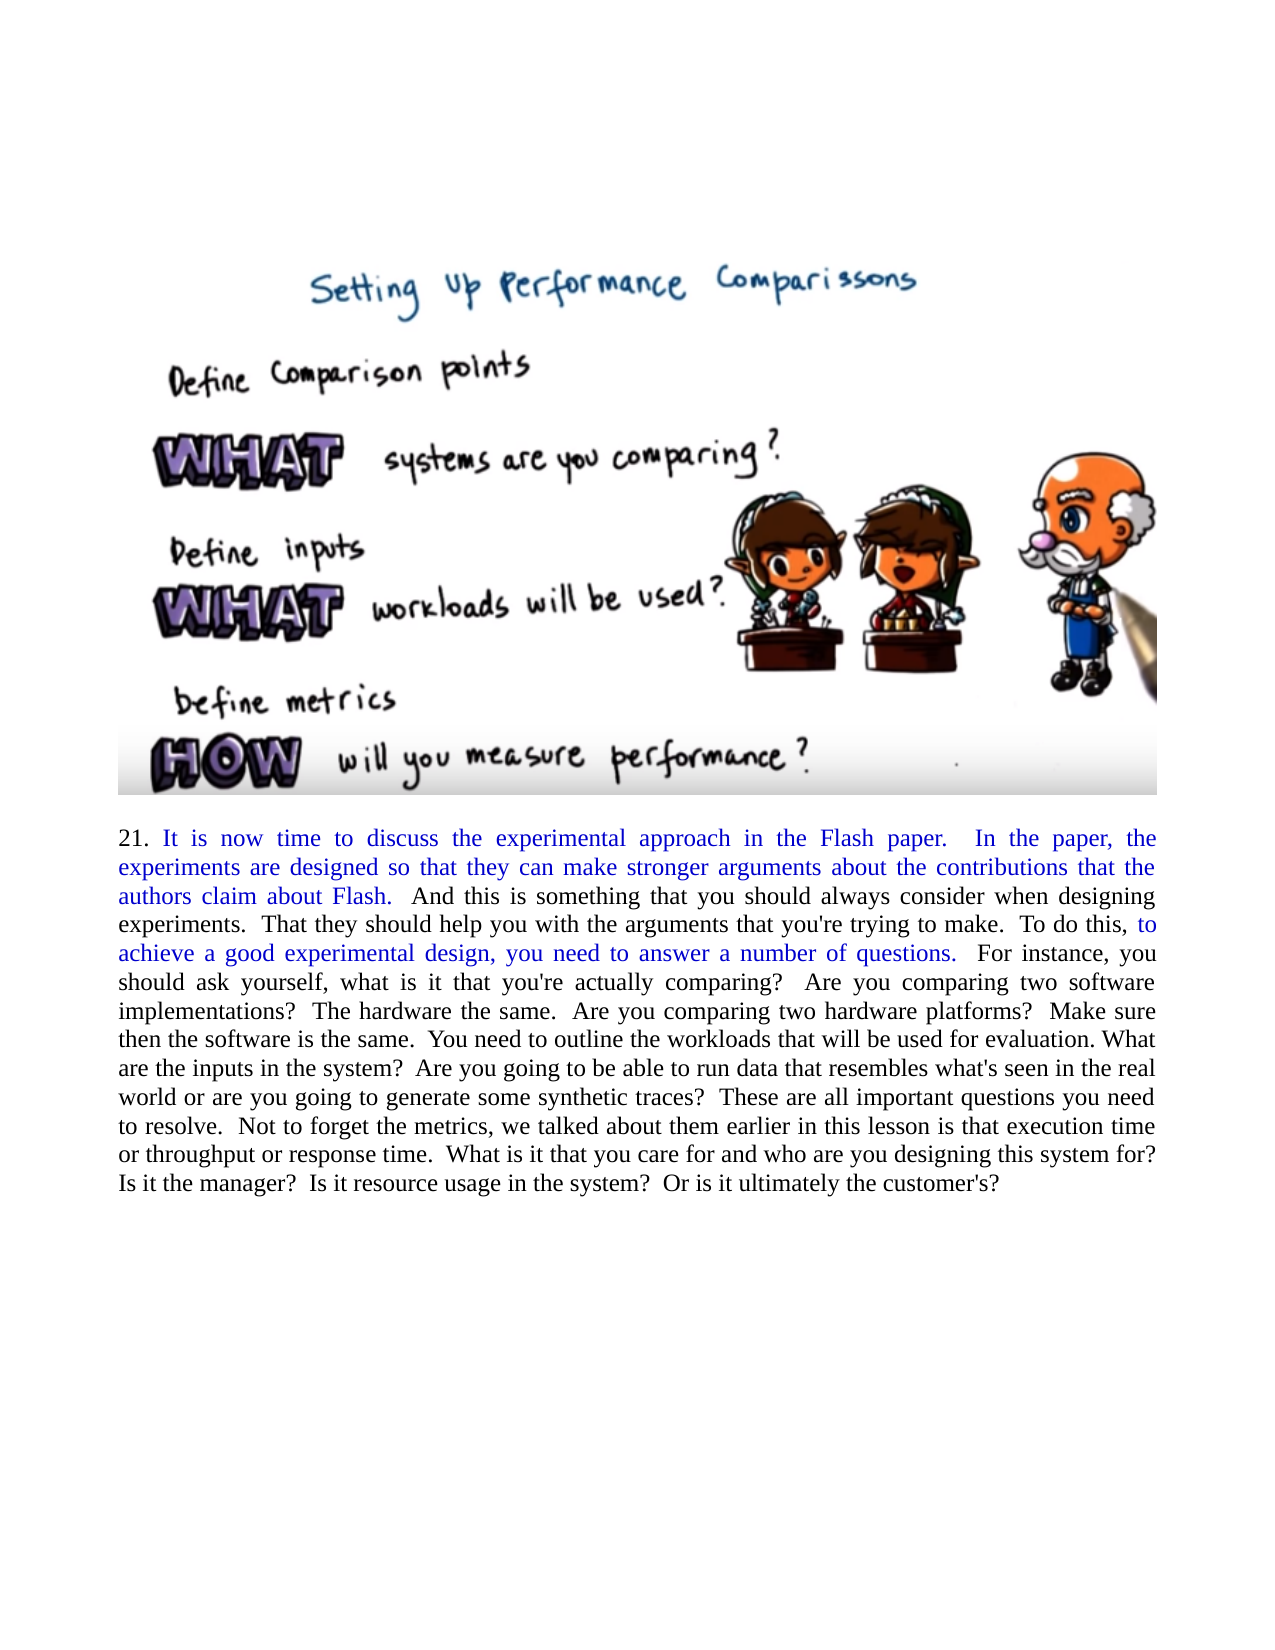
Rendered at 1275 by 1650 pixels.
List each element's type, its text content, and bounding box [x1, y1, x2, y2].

text 21. It is now time to discuss the experimental approach in the Flash paper. In the paper, the experiments are designed so that they can make stronger arguments about the contributions that the authors claim about Flash. And this is something that you should always consider when designing experiments. That they should help you with the arguments that you're trying to make. To do this, to achieve a good experimental design, you need to answer a number of questions. For instance, you should ask yourself, what is it that you're actually comparing? Are you comparing two software implementations? The hardware the same. Are you comparing two hardware platforms? Make sure then the software is the same. You need to outline the workloads that will be used for evaluation. What are the inputs in the system? Are you going to be able to run data that resembles what's seen in the real world or are you going to generate some synthetic traces? These are all important questions you need to resolve. Not to forget the metrics, we talked about them earlier in this lesson is that execution time or throughput or response time. What is it that you care for and who are you designing this system for? Is it the manager? Is it resource usage in the system? Or is it ultimately the customer's? [118, 823, 1157, 1197]
picture [118, 261, 1157, 795]
